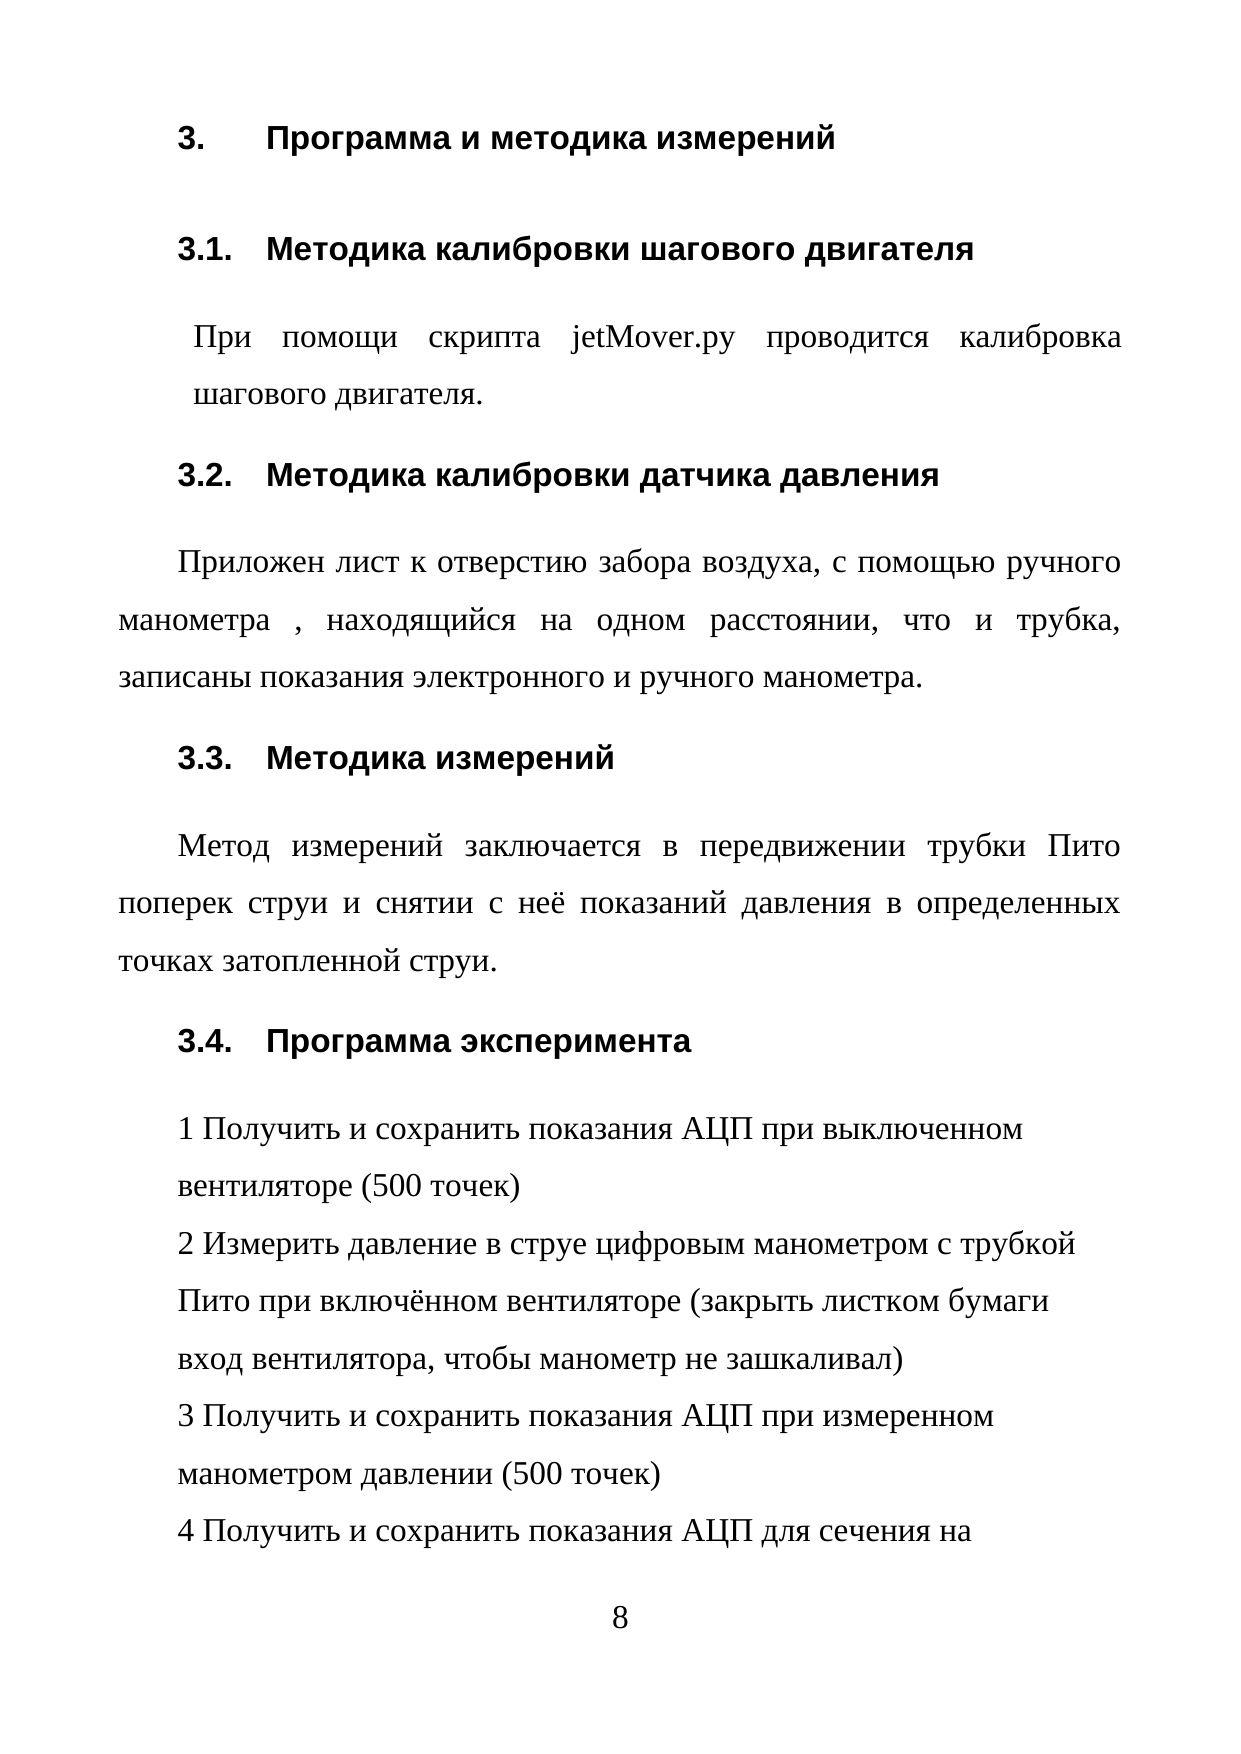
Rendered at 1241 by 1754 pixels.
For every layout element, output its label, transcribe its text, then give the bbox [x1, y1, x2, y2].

text Пито при включённом вентиляторе (закрыть листком бумаги [118, 1281, 1122, 1319]
text манометром давлении (500 точек) [118, 1453, 1122, 1491]
subtitle Программа эксперимента [118, 1021, 1122, 1059]
text Приложен лист к отверстию забора воздуха, с помощью ручного манометра , находящийся на одном расстоянии, что и трубка, записаны показания электронного и ручного манометра. [118, 542, 1122, 695]
subtitle Методика измерений [118, 738, 1122, 776]
text Метод измерений заключается в передвижении трубки Пито поперек струи и снятии с неё показаний давления в определенных точках затопленной струи. [118, 825, 1122, 978]
text 3 Получить и сохранить показания АЦП при измеренном [118, 1396, 1122, 1434]
subtitle Программа и методика измерений [118, 118, 1122, 157]
text 4 Получить и сохранить показания АЦП для сечения на [118, 1511, 1122, 1549]
subtitle Методика калибровки датчика давления [118, 454, 1122, 493]
text вход вентилятора, чтобы манометр не зашкаливал) [118, 1338, 1122, 1376]
text 1 Получить и сохранить показания АЦП при выключенном [118, 1108, 1122, 1146]
list При помощи скрипта jetMover.py проводится калибровка шагового двигателя. [156, 316, 1122, 412]
text 2 Измерить давление в струе цифровым манометром с трубкой [118, 1223, 1122, 1261]
text вентиляторе (500 точек) [118, 1166, 1122, 1204]
subtitle Методика калибровки шагового двигателя [118, 229, 1122, 267]
